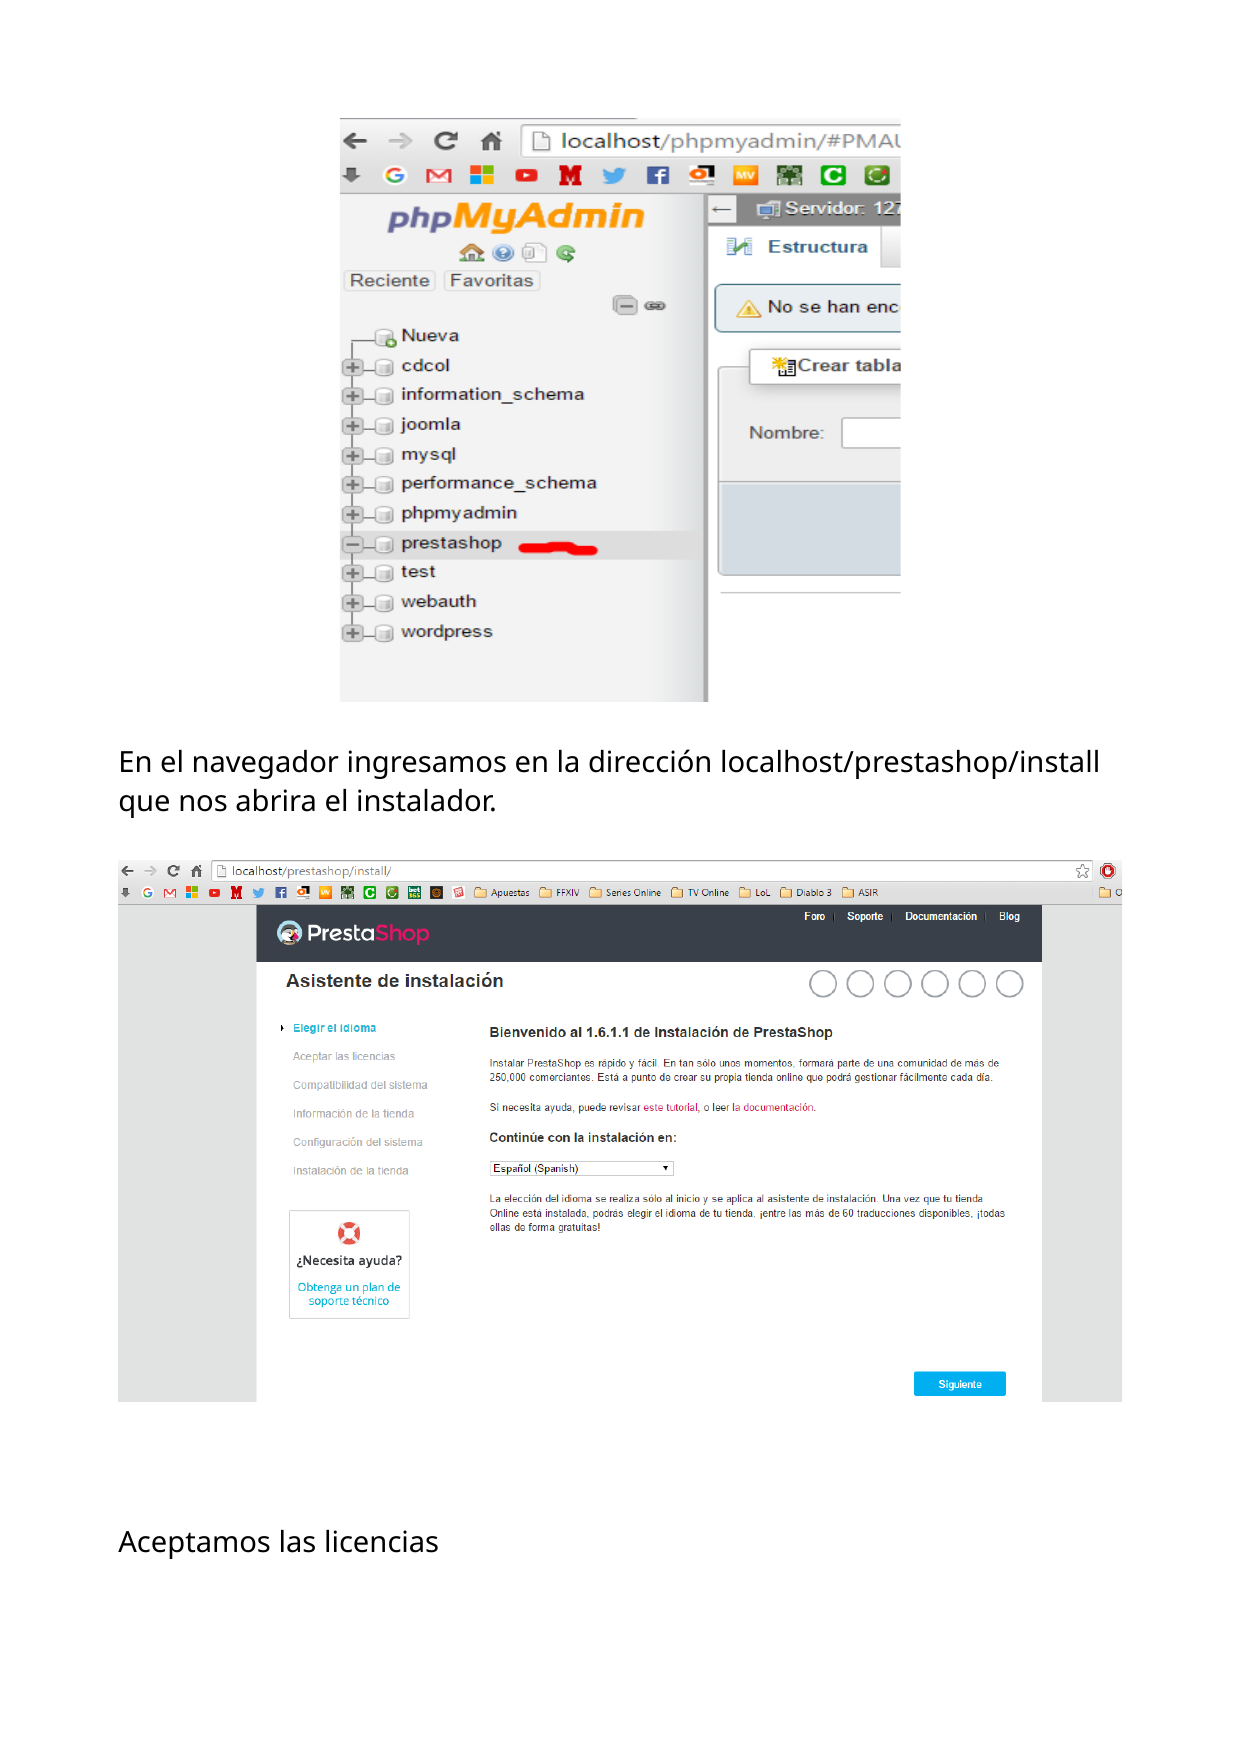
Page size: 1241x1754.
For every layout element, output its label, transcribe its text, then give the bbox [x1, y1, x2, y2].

text En el navegador ingresamos en la dirección localhost/prestashop/install que nos abrira el instalador. [118, 741, 1122, 820]
picture [118, 860, 1123, 1402]
picture [339, 118, 901, 702]
text Aceptamos las licencias [118, 1521, 1122, 1561]
